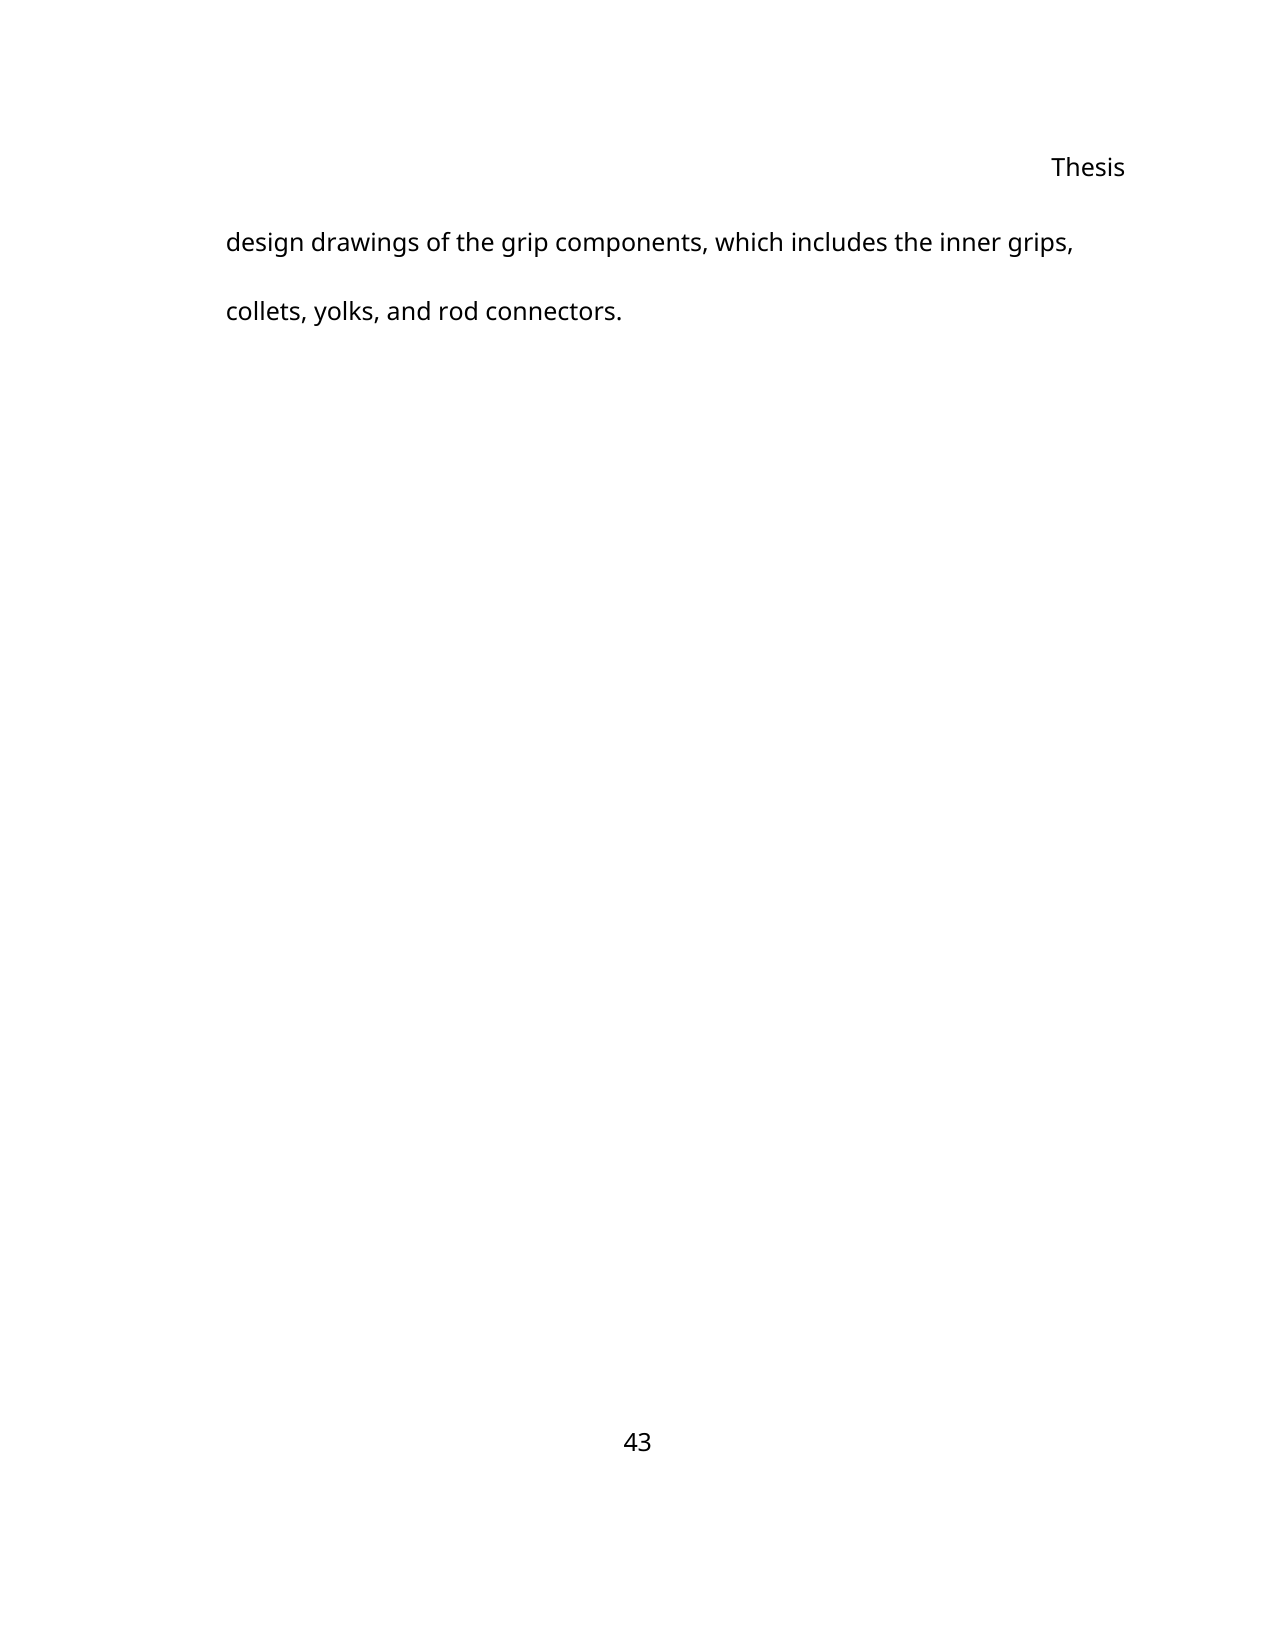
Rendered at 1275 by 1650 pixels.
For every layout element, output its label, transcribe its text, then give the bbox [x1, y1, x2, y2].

text design drawings of the grip components, which includes the inner grips, collets, yolks, and rod connectors. [224, 225, 1125, 327]
